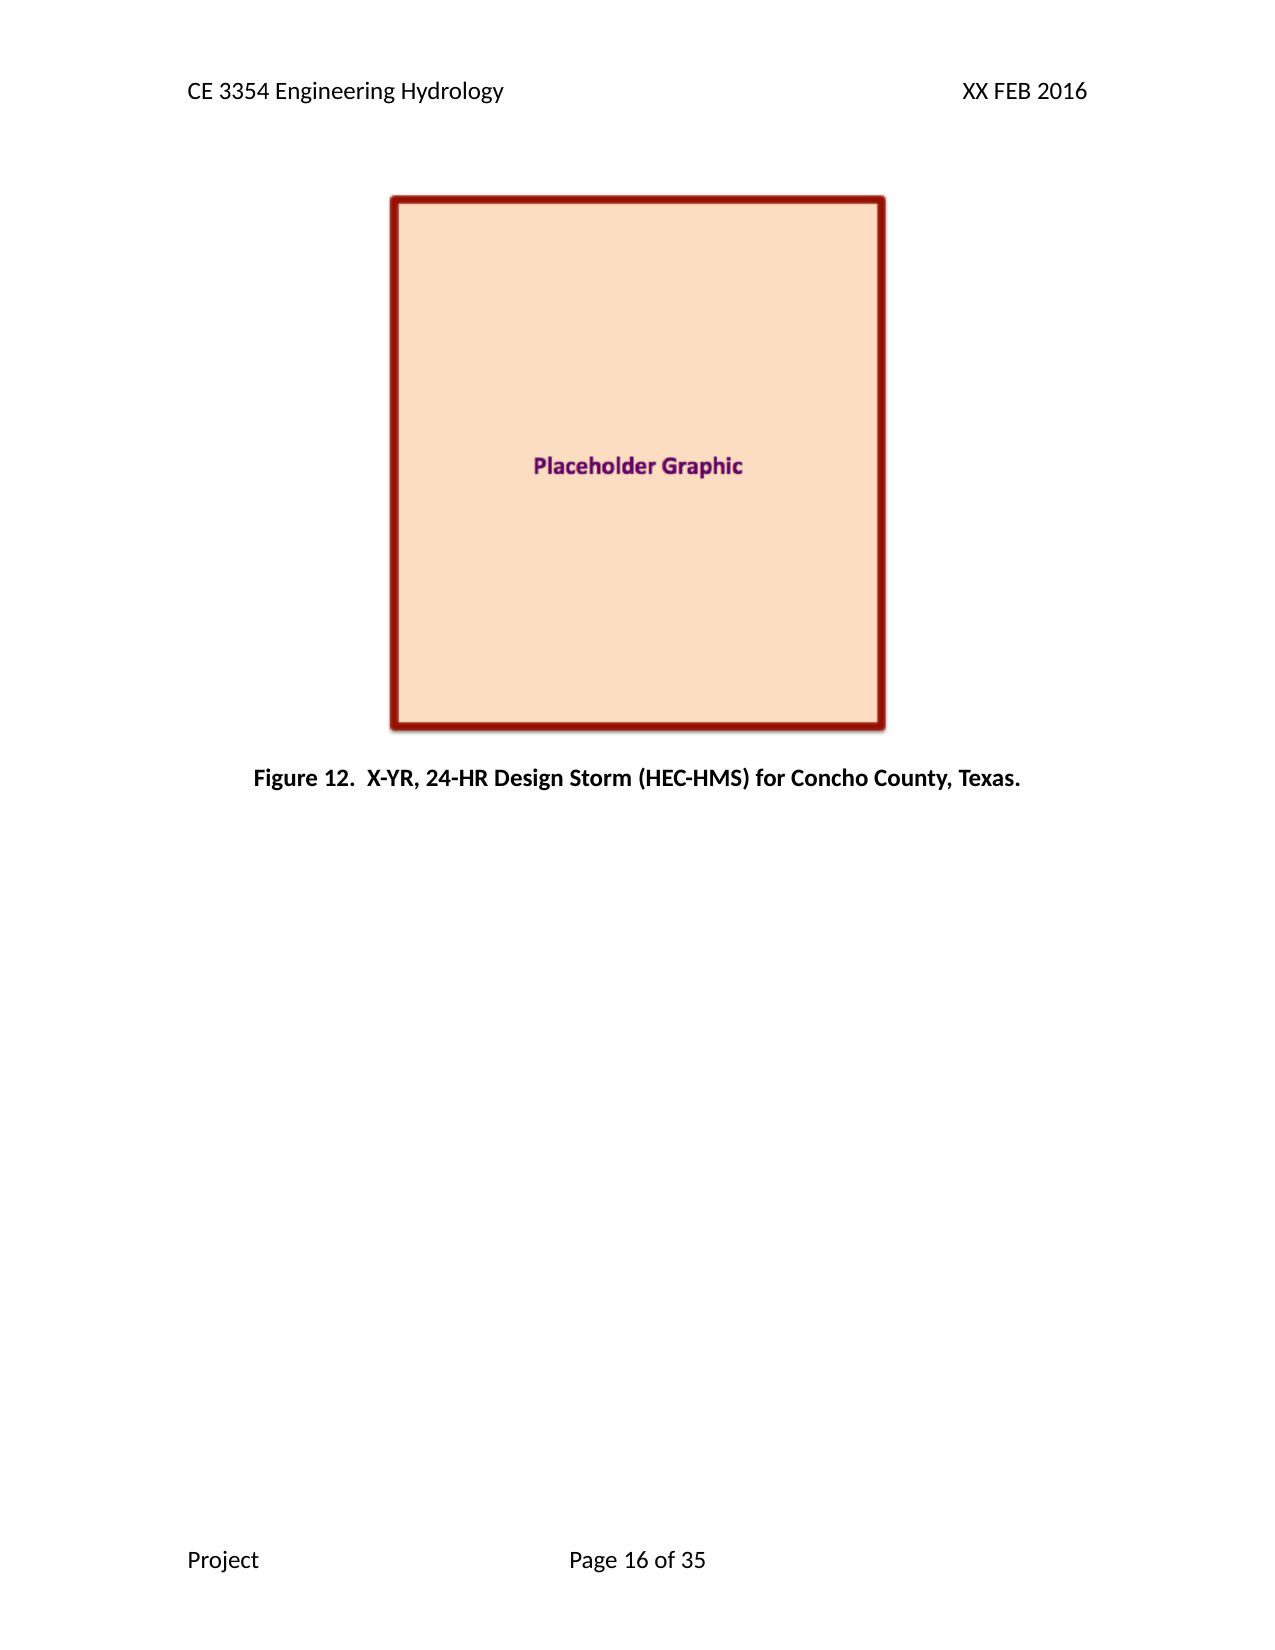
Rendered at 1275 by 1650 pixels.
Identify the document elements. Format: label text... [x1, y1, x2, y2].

picture [370, 150, 903, 748]
text Figure 12. X-YR, 24-HR Design Storm (HEC-HMS) for Concho County, Texas. [187, 762, 1087, 793]
